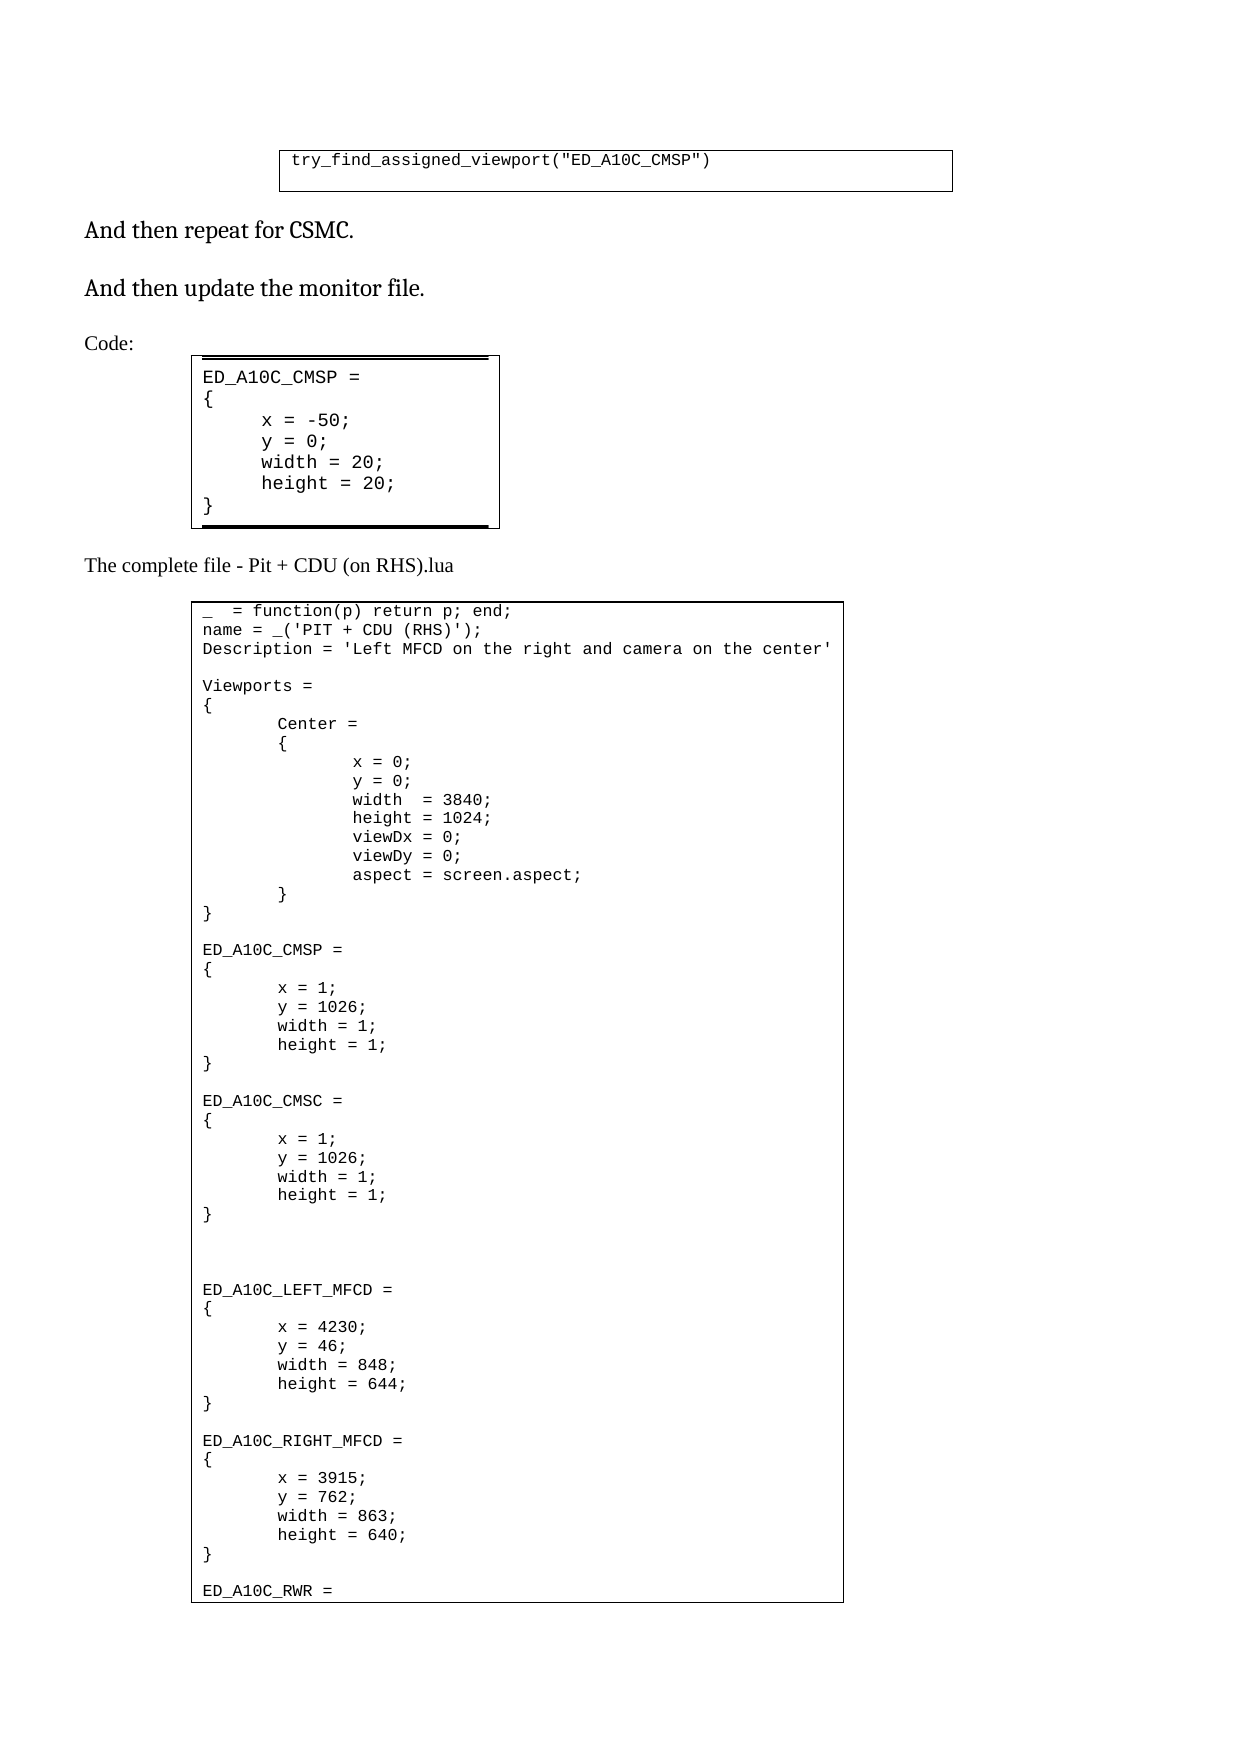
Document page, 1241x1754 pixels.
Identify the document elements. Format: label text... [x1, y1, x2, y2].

table_header try_find_assigned_viewport("ED_A10C_CMSP") [280, 151, 952, 191]
table_header ED_A10C_CMSP = { x = -50; y = 0; width = 20; height = 20; } [192, 356, 499, 528]
text The complete file - Pit + CDU (on RHS).lua [84, 553, 1148, 577]
text Code: [84, 331, 1148, 355]
table_header _ = function(p) return p; end; name = _('PIT + CDU (RHS)'); Description = 'Left MFCD on the right and camera on the center' Viewports = { Center = { x = 0; y = 0; width = 3840; height = 1024; viewDx = 0; viewDy = 0; aspect = screen.aspect; } } ED_A10C_CMSP = { x = 1; y = 1026; width = 1; height = 1; } ED_A10C_CMSC = { x = 1; y = 1026; width = 1; height = 1; } ED_A10C_LEFT_MFCD = { x = 4230; y = 46; width = 848; height = 644; } ED_A10C_RIGHT_MFCD = { x = 3915; y = 762; width = 863; height = 640; } ED_A10C_RWR = [192, 603, 843, 1602]
text And then update the monitor file. [84, 274, 1148, 302]
text And then repeat for CSMC. [84, 216, 1148, 245]
